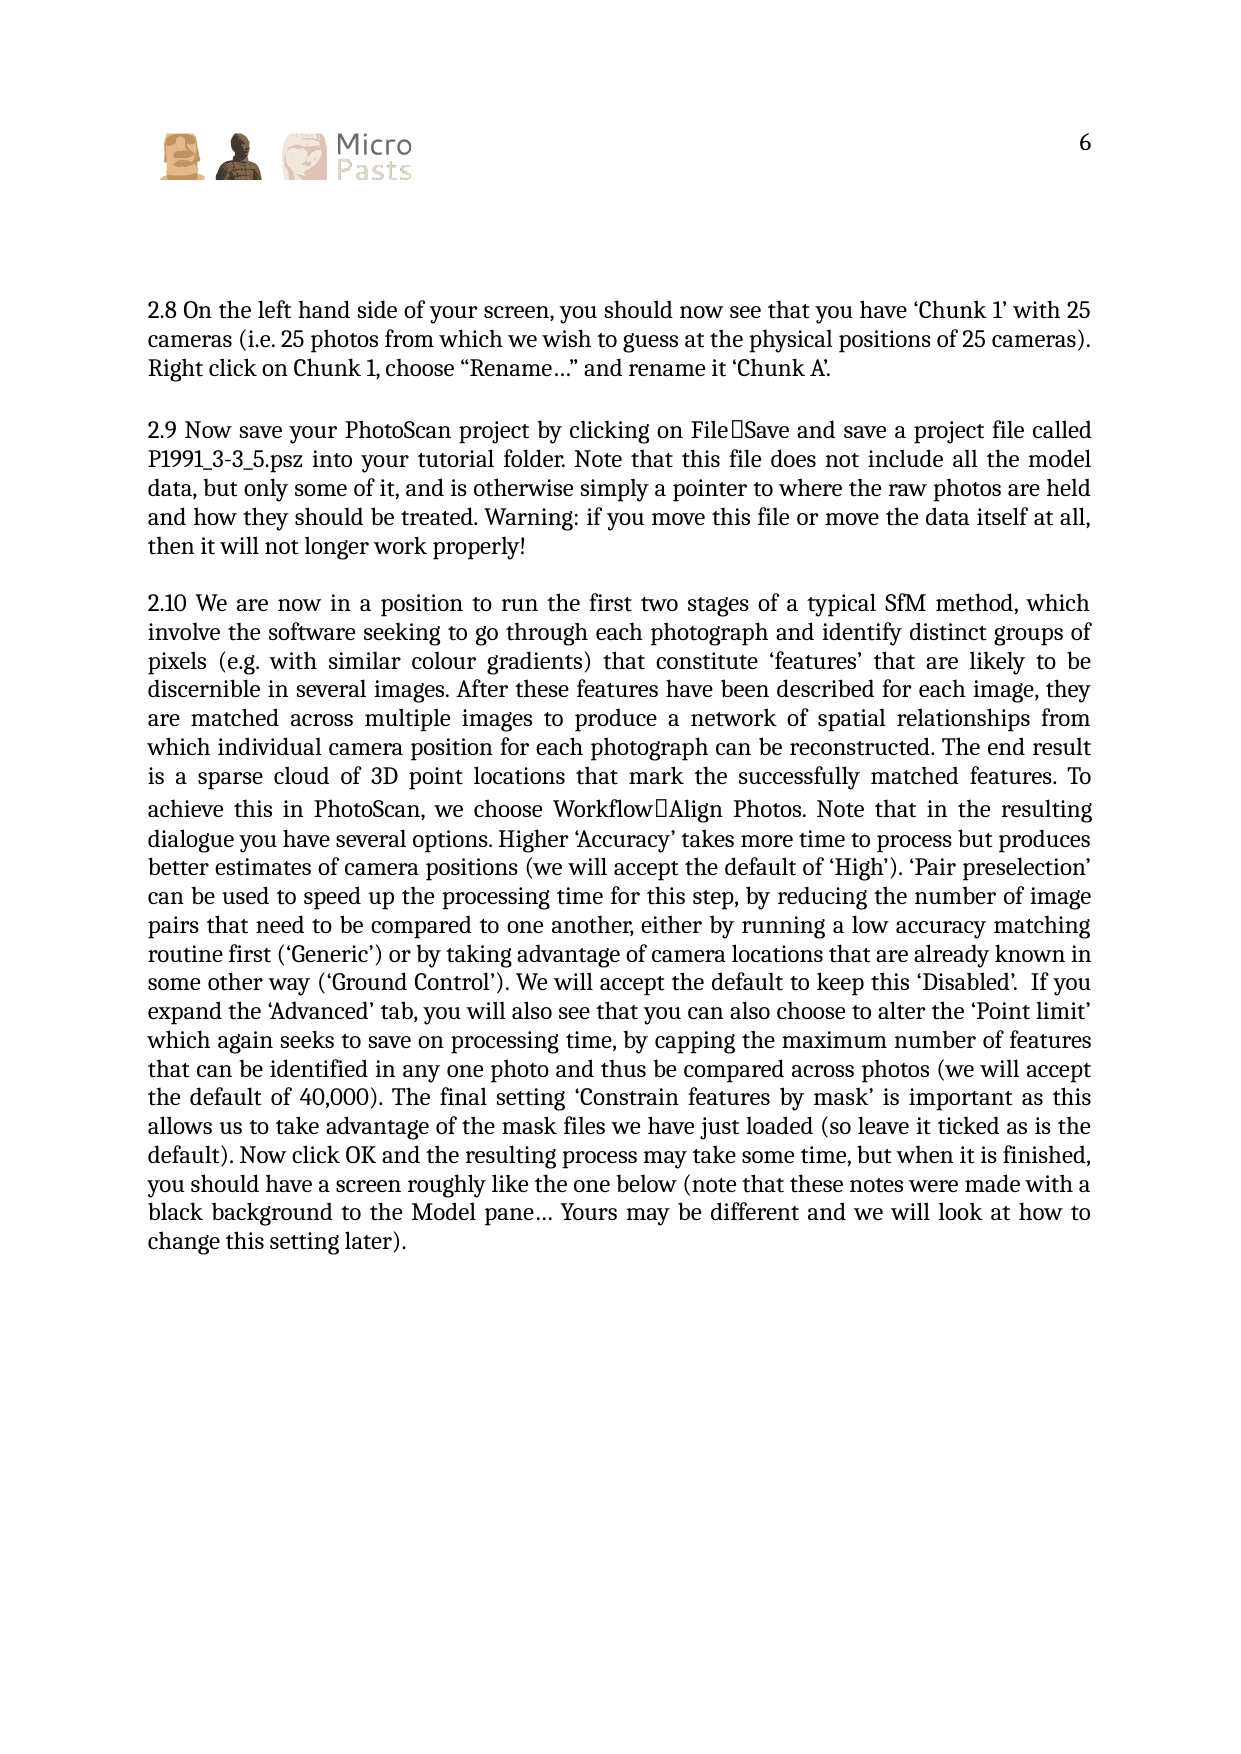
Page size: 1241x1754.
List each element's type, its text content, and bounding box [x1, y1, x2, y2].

text 2.9 Now save your PhotoScan project by clicking on FileSave and save a project file called P1991_3-3_5.psz into your tutorial folder. Note that this file does not include all the model data, but only some of it, and is otherwise simply a pointer to where the raw photos are held and how they should be treated. Warning: if you move this file or move the data itself at all, then it will not longer work properly! [148, 411, 1092, 560]
text 2.8 On the left hand side of your screen, you should now see that you have ‘Chunk 1’ with 25 cameras (i.e. 25 photos from which we wish to guess at the physical positions of 25 cameras). Right click on Chunk 1, choose “Rename…” and rename it ‘Chunk A’. [148, 296, 1092, 383]
picture [147, 131, 423, 182]
text 2.10 We are now in a position to run the first two stages of a typical SfM method, which involve the software seeking to go through each photograph and identify distinct groups of pixels (e.g. with similar colour gradients) that constitute ‘features’ that are likely to be discernible in several images. After these features have been described for each image, they are matched across multiple images to produce a network of spatial relationships from which individual camera position for each photograph can be reconstructed. The end result is a sparse cloud of 3D point locations that mark the successfully matched features. To achieve this in PhotoScan, we choose WorkflowAlign Photos. Note that in the resulting dialogue you have several options. Higher ‘Accuracy’ takes more time to process but produces better estimates of camera positions (we will accept the default of ‘High’). ‘Pair preselection’ can be used to speed up the processing time for this step, by reducing the number of image pairs that need to be compared to one another, either by running a low accuracy matching routine first (‘Generic’) or by taking advantage of camera locations that are already known in some other way (‘Ground Control’). We will accept the default to keep this ‘Disabled’. If you expand the ‘Advanced’ tab, you will also see that you can also choose to alter the ‘Point limit’ which again seeks to save on processing time, by capping the maximum number of features that can be identified in any one photo and thus be compared across photos (we will accept the default of 40,000). The final setting ‘Constrain features by mask’ is important as this allows us to take advantage of the mask files we have just loaded (so leave it ticked as is the default). Now click OK and the resulting process may take some time, but when it is finished, you should have a screen roughly like the one below (note that these notes were made with a black background to the Model pane… Yours may be different and we will look at how to change this setting later). [148, 589, 1092, 1256]
